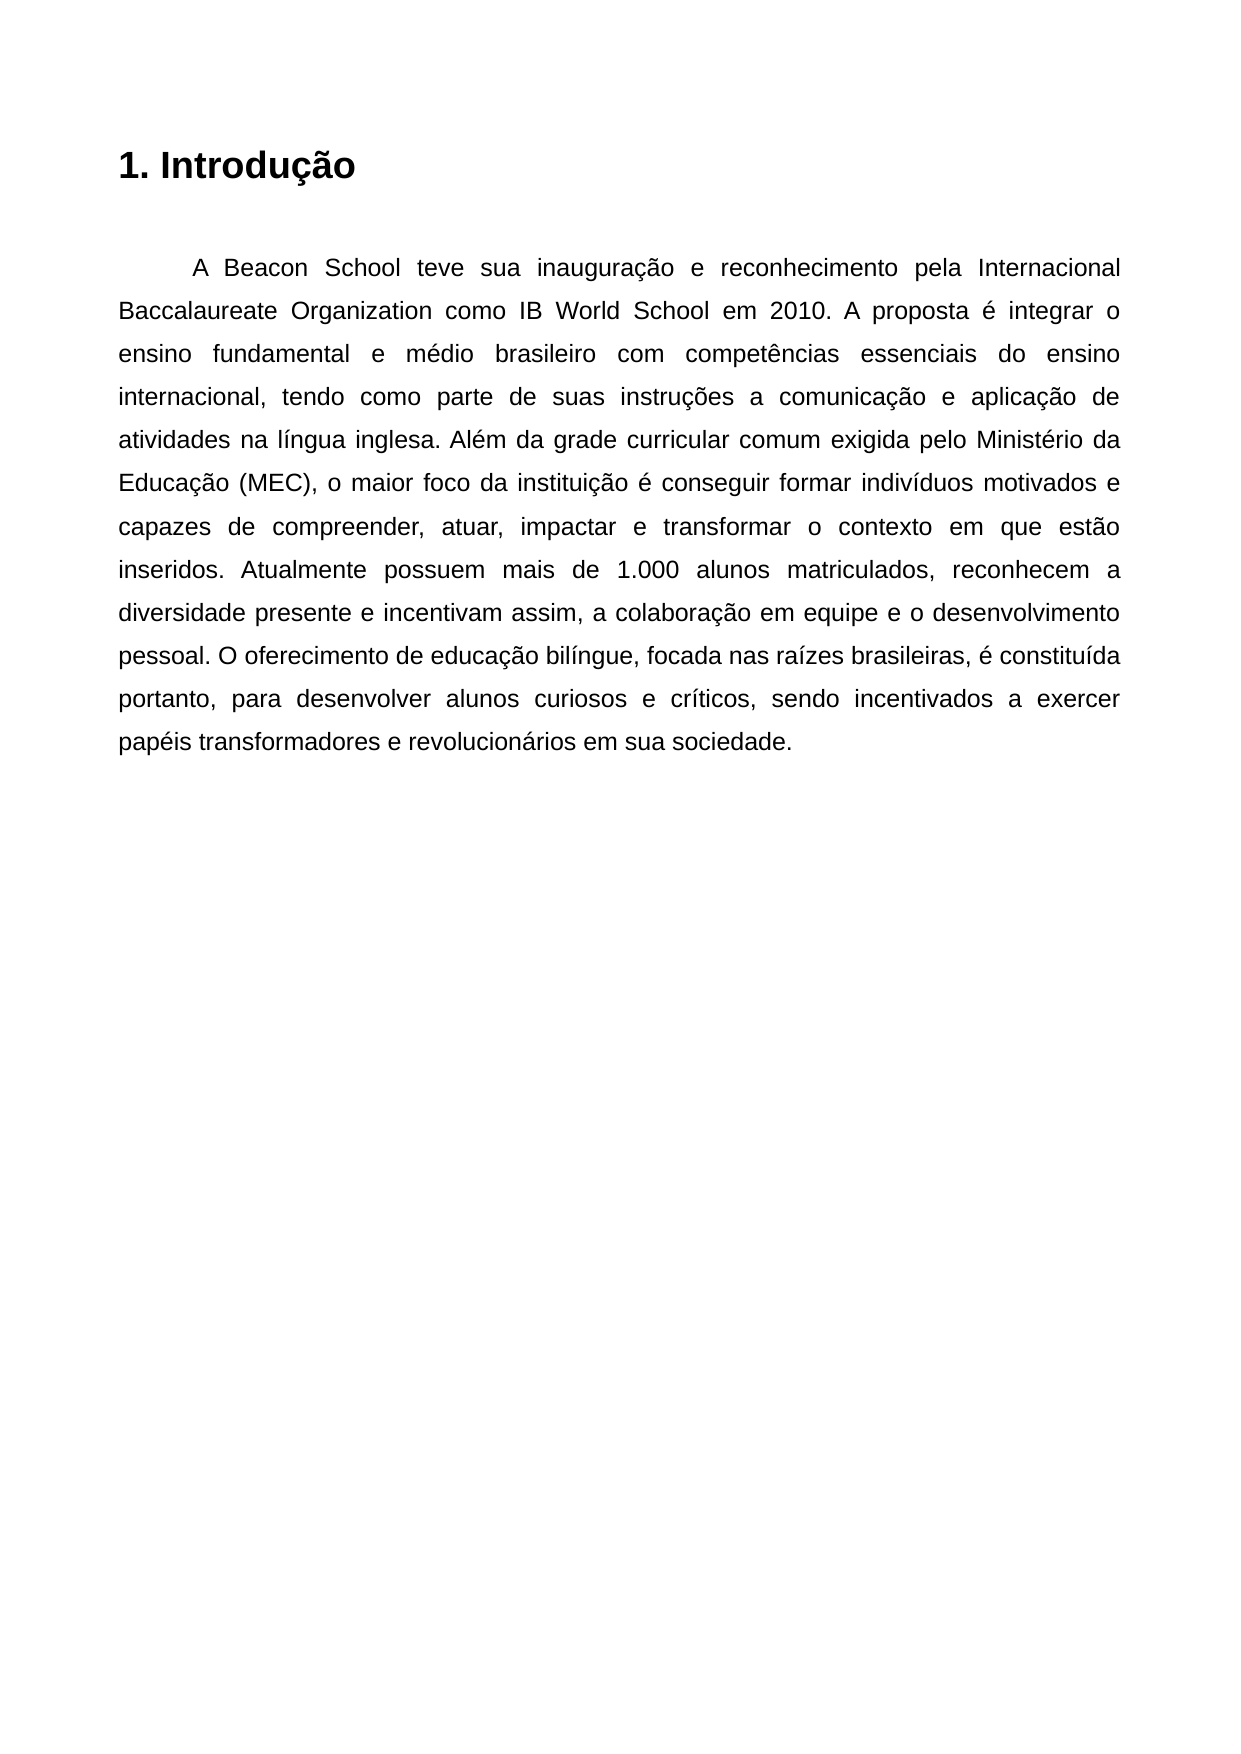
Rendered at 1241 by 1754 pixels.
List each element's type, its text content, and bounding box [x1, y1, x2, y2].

subtitle 1. Introdução [118, 143, 1122, 187]
text A Beacon School teve sua inauguração e reconhecimento pela Internacional Baccalaureate Organization como IB World School em 2010. A proposta é integrar o ensino fundamental e médio brasileiro com competências essenciais do ensino internacional, tendo como parte de suas instruções a comunicação e aplicação de atividades na língua inglesa. Além da grade curricular comum exigida pelo Ministério da Educação (MEC), o maior foco da instituição é conseguir formar indivíduos motivados e capazes de compreender, atuar, impactar e transformar o contexto em que estão inseridos. Atualmente possuem mais de 1.000 alunos matriculados, reconhecem a diversidade presente e incentivam assim, a colaboração em equipe e o desenvolvimento pessoal. O oferecimento de educação bilíngue, focada nas raízes brasileiras, é constituída portanto, para desenvolver alunos curiosos e críticos, sendo incentivados a exercer papéis transformadores e revolucionários em sua sociedade. [118, 253, 1122, 756]
